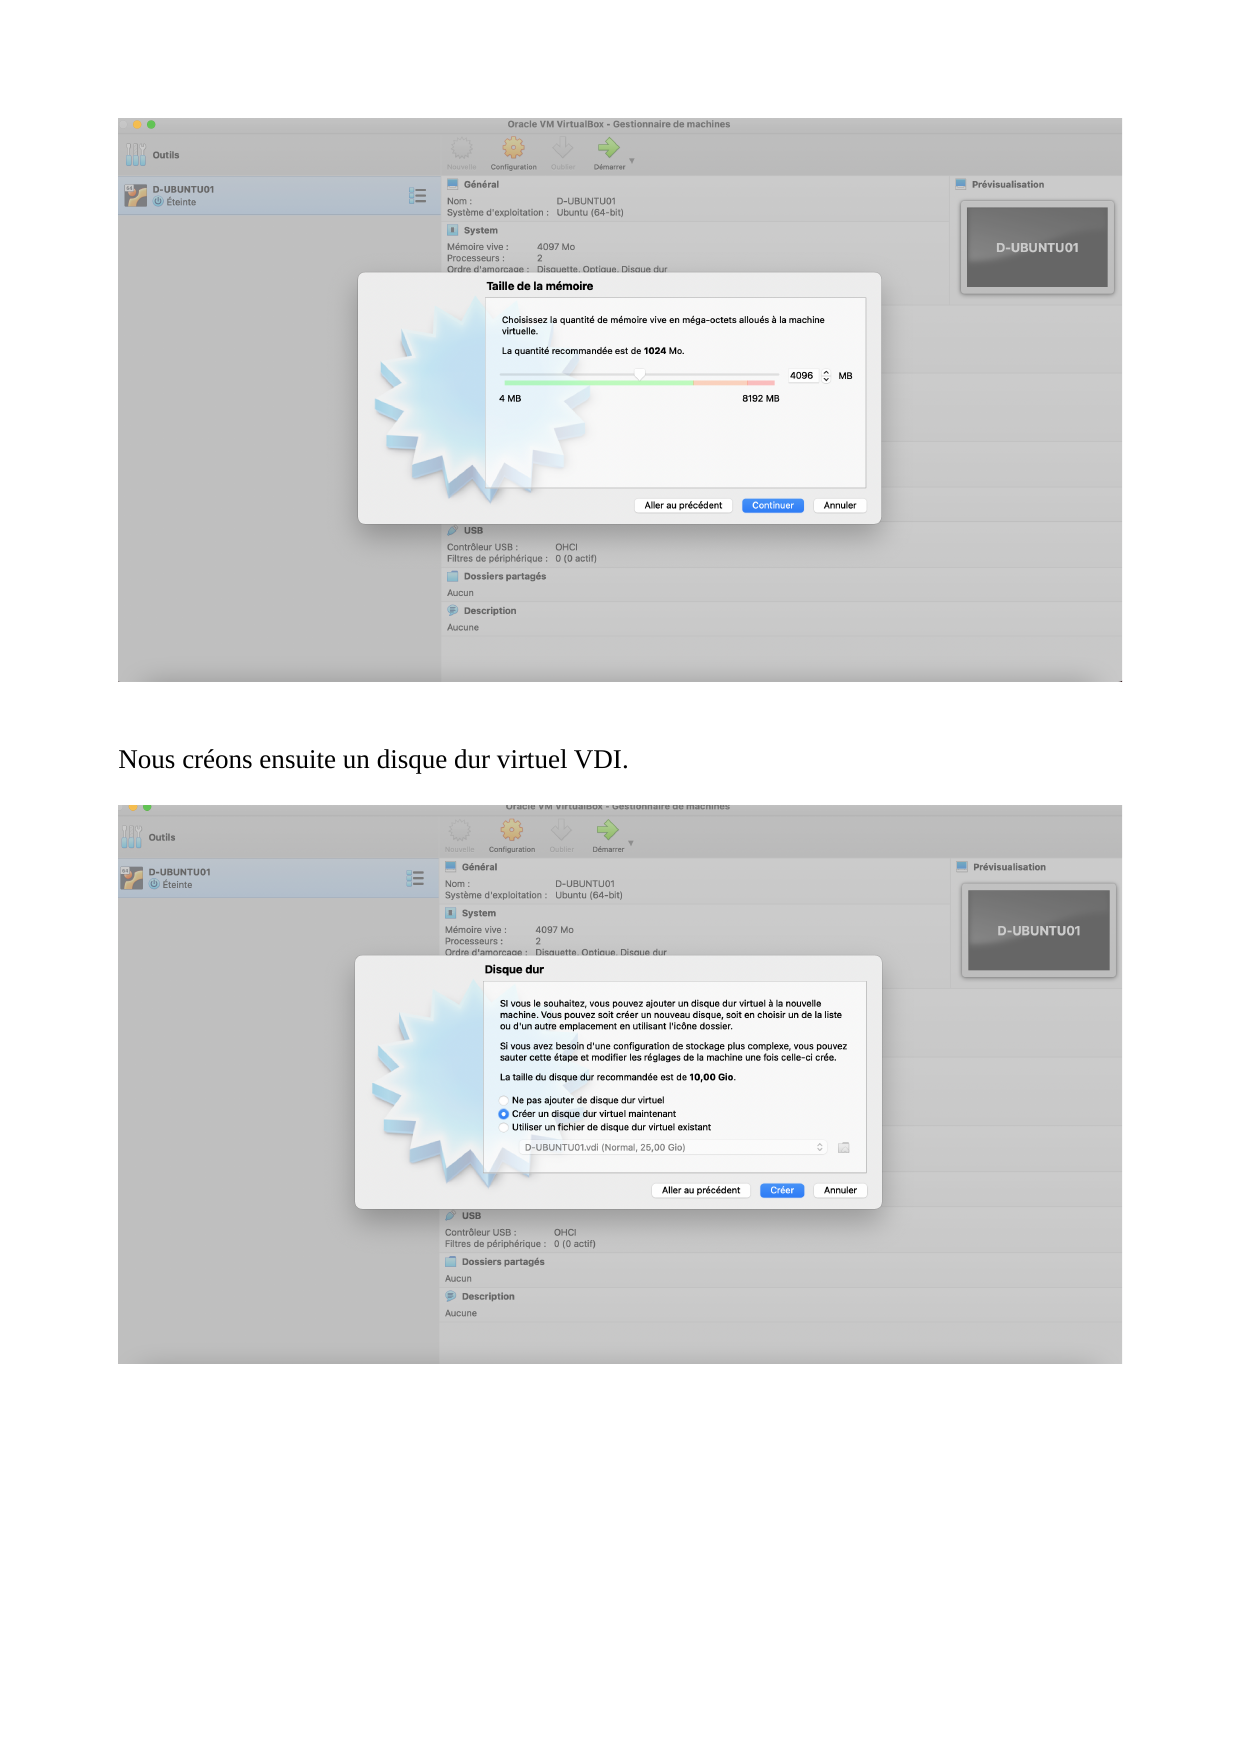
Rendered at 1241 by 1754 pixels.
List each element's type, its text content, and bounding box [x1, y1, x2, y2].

picture [118, 805, 1123, 1364]
picture [118, 118, 1123, 682]
text Nous créons ensuite un disque dur virtuel VDI. [118, 743, 1122, 774]
